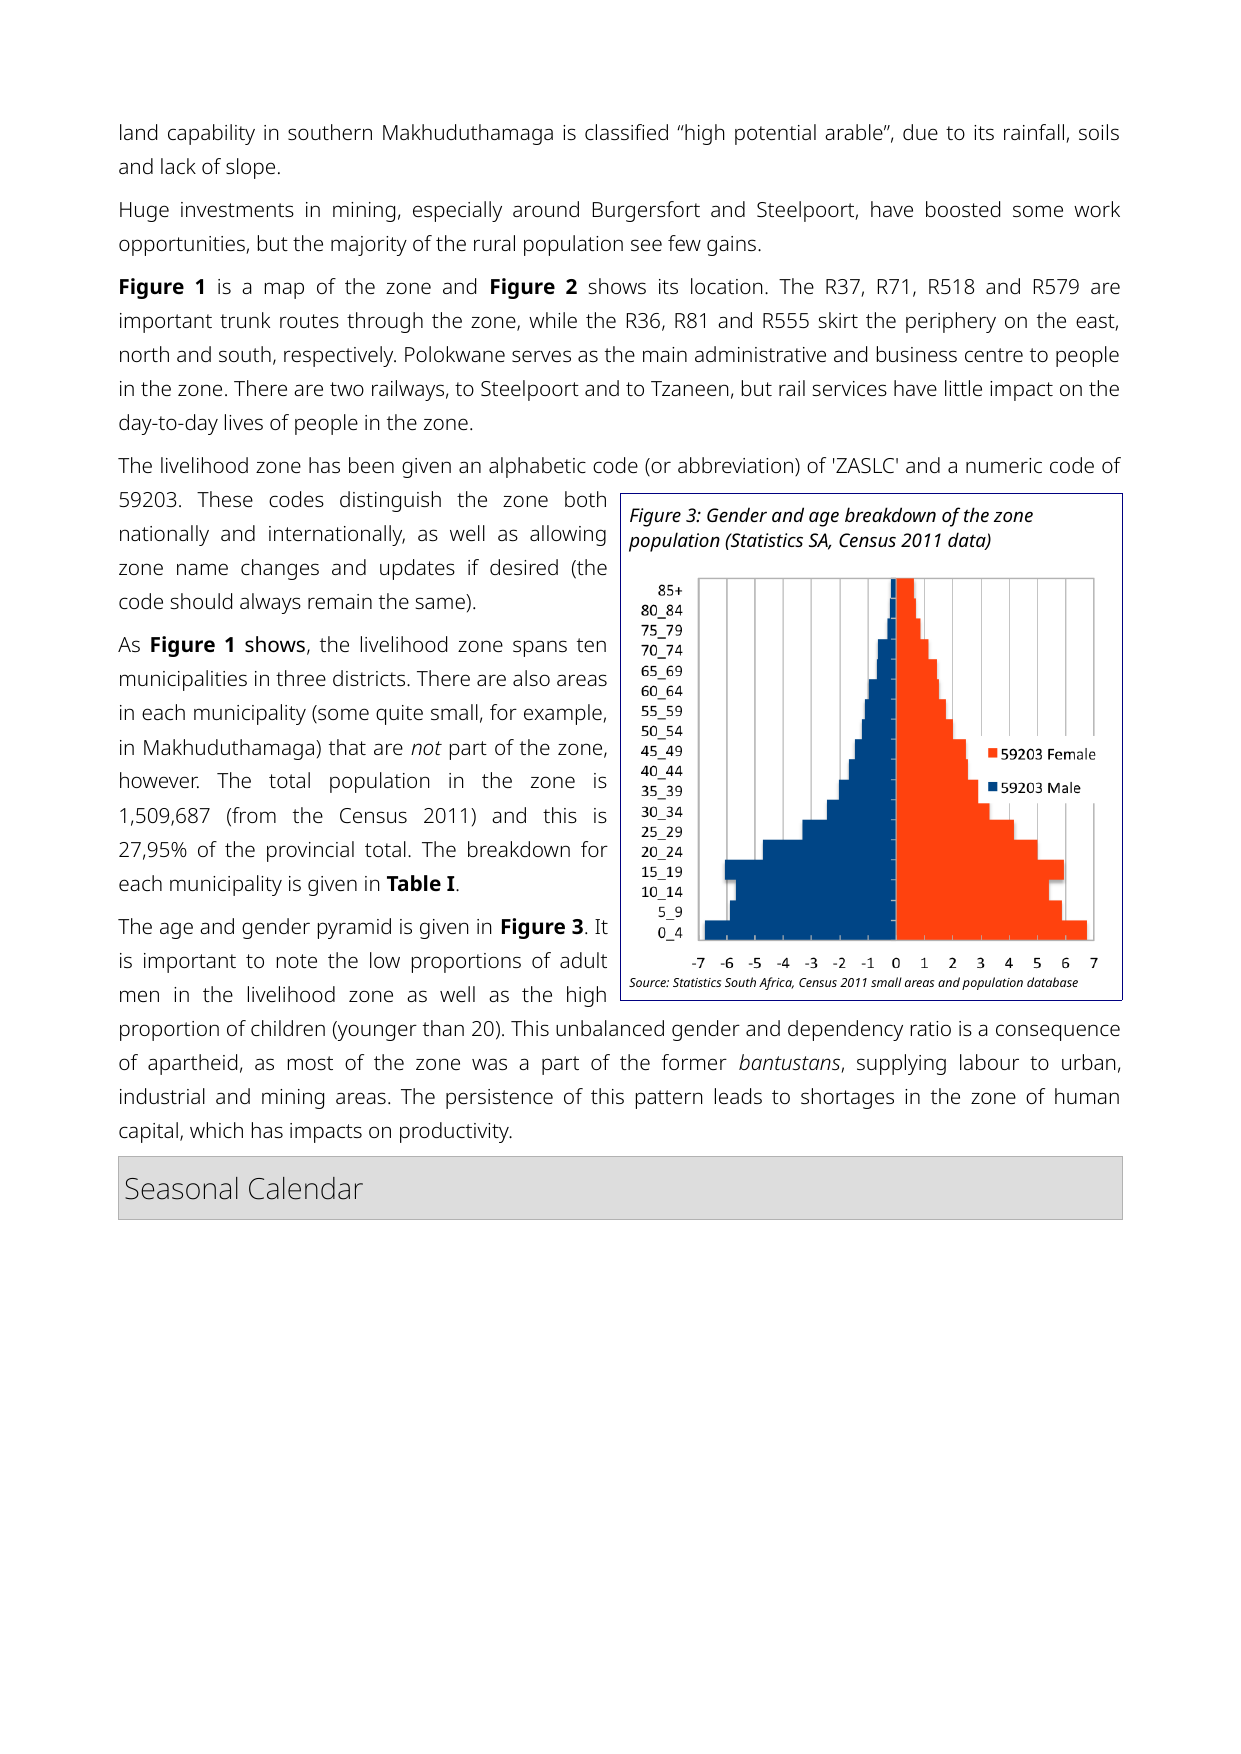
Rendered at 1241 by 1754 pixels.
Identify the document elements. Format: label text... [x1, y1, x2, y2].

text Figure 3: Gender and age breakdown of the zone population (Statistics SA, Census 2011 data) [629, 502, 1113, 553]
text Most of the zone receives 400 to 600 mm mean annual rainfall, which allows for cultivation but can be unreliable. The escarpment, along the Mopani district border, receives good rainfall but it is too steep to farm. Soil quality influences water retention and moisture availability varies widely across the zone, with Fetakgomo, northern Makhuduthamaga and northern Greater Tubatse all considered “moderate to severe”, while south-west Lepele-Nkumpi is considered “severe”. On the other hand, the lowveld sections, north-east Lepele-Nkumpi, Polokwane, Elias Motsoaledi, Ephraim Mogale and southern Makhuduthamaga are have “moderate” to “slight” water availability; in particular, the land capability in southern Makhuduthamaga is classified “high potential arable”, due to its rainfall, soils and lack of slope. [118, 118, 1122, 181]
text Huge investments in mining, especially around Burgersfort and Steelpoort, have boosted some work opportunities, but the majority of the rural population see few gains. [118, 195, 1122, 258]
text The livelihood zone has been given an alphabetic code (or abbreviation) of 'ZASLC' and a numeric code of 59203. These codes distinguish the zone both nationally and internationally, as well as allowing zone name changes and updates if desired (the code should always remain the same). [118, 451, 1122, 616]
text Source: Statistics South Africa, Census 2011 small areas and population database [629, 566, 1113, 991]
text The livelihood zone has been given an alphabetic code (or abbreviation) of 'ZASLC' and a numeric code of 59203. These codes distinguish the zone both nationally and internationally, as well as allowing zone name changes and updates if desired (the code should always remain the same). [621, 494, 1122, 1000]
text Figure 1 is a map of the zone and Figure 2 shows its location. The R37, R71, R518 and R579 are important trunk routes through the zone, while the R36, R81 and R555 skirt the periphery on the east, north and south, respectively. Polokwane serves as the main administrative and business centre to people in the zone. There are two railways, to Steelpoort and to Tzaneen, but rail services have little impact on the day-to-day lives of people in the zone. [118, 272, 1122, 437]
text As Figure 1 shows, the livelihood zone spans ten municipalities in three districts. There are also areas in each municipality (some quite small, for example, in Makhuduthamaga) that are not part of the zone, however. The total population in the zone is 1,509,687 (from the Census 2011) and this is 27,95% of the provincial total. The breakdown for each municipality is given in Table I. [118, 630, 620, 897]
text The age and gender pyramid is given in Figure 3. It is important to note the low proportions of adult men in the livelihood zone as well as the high proportion of children (younger than 20). This unbalanced gender and dependency ratio is a consequence of apartheid, as most of the zone was a part of the former bantustans, supplying labour to urban, industrial and mining areas. The persistence of this pattern leads to shortages in the zone of human capital, which has impacts on productivity. [118, 912, 1122, 1144]
table_header Seasonal Calendar [119, 1157, 1122, 1219]
picture [638, 565, 1104, 974]
